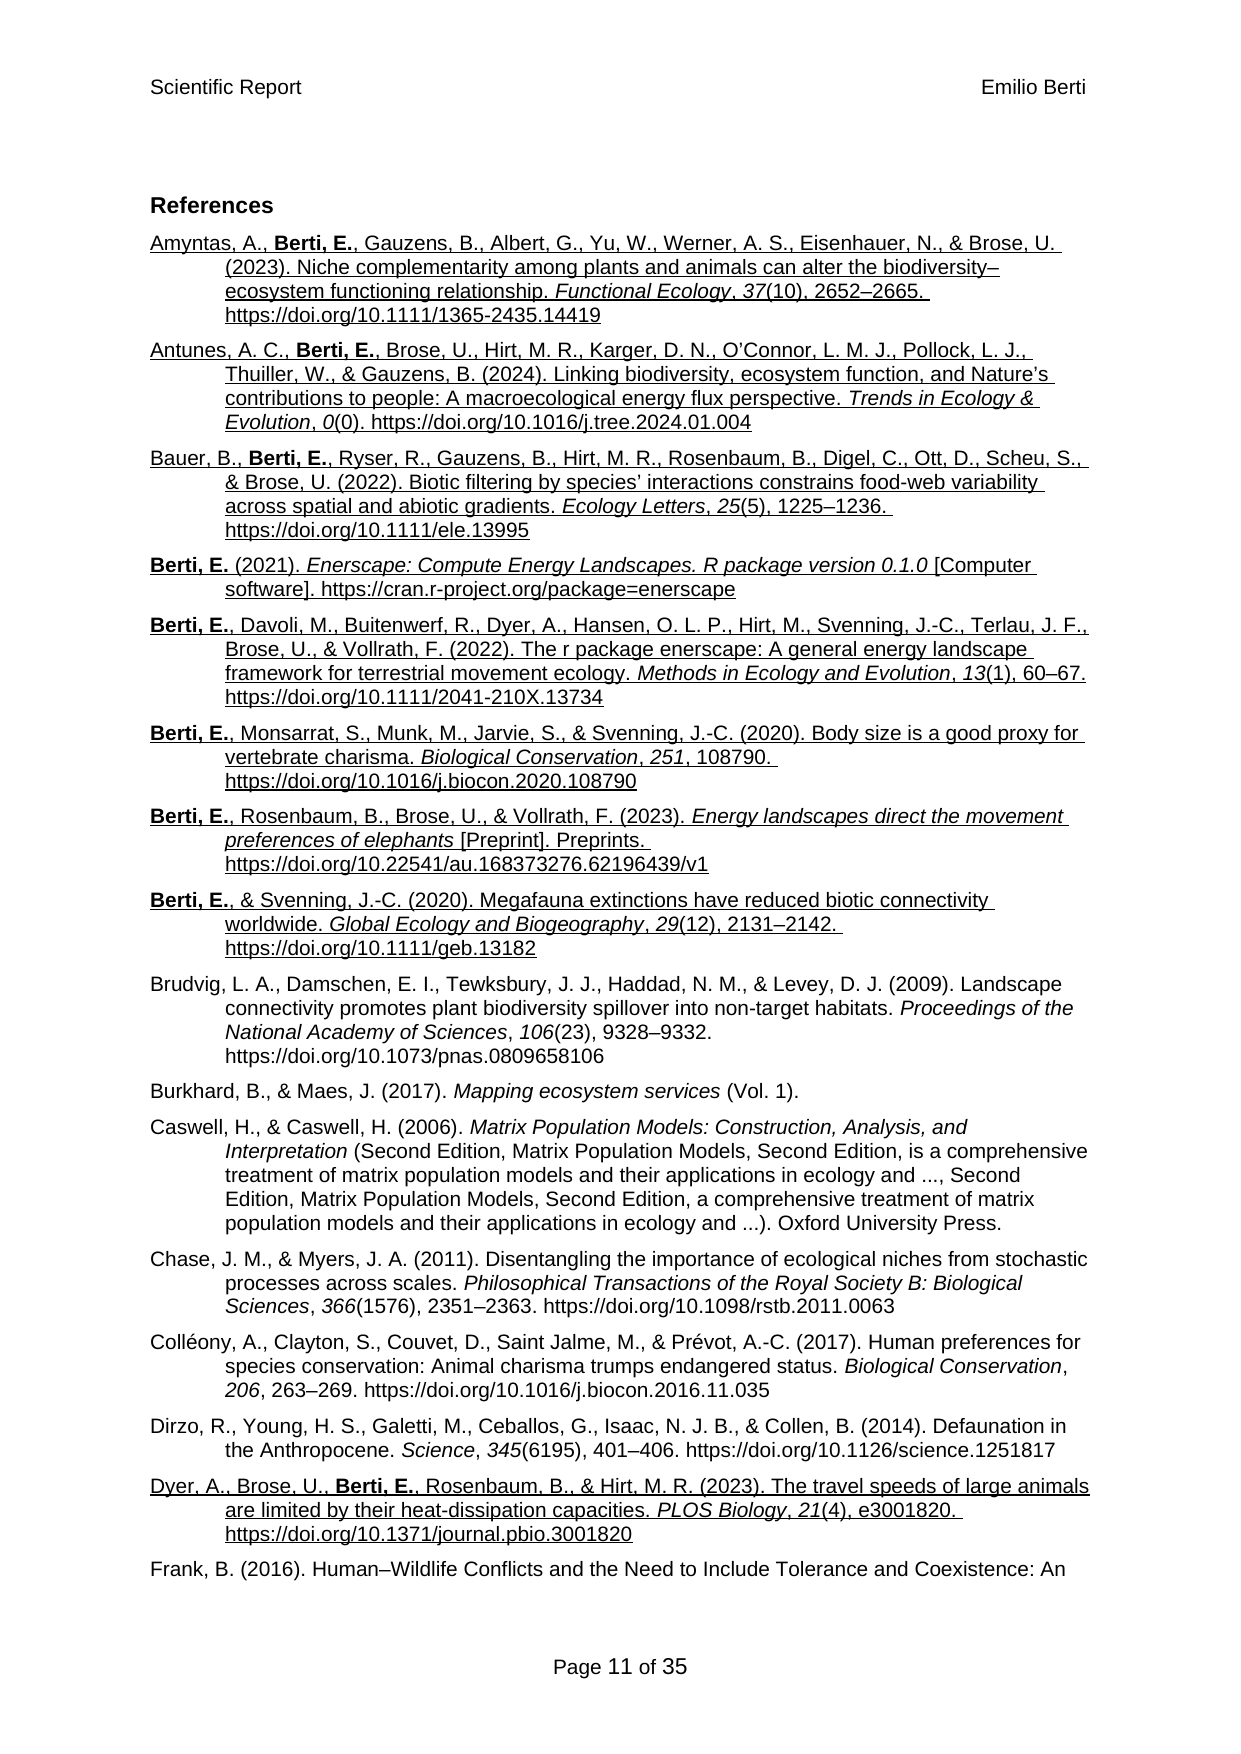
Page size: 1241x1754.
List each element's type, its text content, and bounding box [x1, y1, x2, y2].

text Berti, E., Davoli, M., Buitenwerf, R., Dyer, A., Hansen, O. L. P., Hirt, M., Svenning, J.-C., Terlau, J. F., Brose, U., & Vollrath, F. (2022). The r package enerscape: A general energy landscape framework for terrestrial movement ecology. Methods in Ecology and Evolution, 13(1), 60–67. https://doi.org/10.1111/2041-210X.13734 [150, 613, 1090, 709]
text Brudvig, L. A., Damschen, E. I., Tewksbury, J. J., Haddad, N. M., & Levey, D. J. (2009). Landscape connectivity promotes plant biodiversity spillover into non-target habitats. Proceedings of the National Academy of Sciences, 106(23), 9328–9332. https://doi.org/10.1073/pnas.0809658106 [150, 972, 1090, 1067]
text Dirzo, R., Young, H. S., Galetti, M., Ceballos, G., Isaac, N. J. B., & Collen, B. (2014). Defaunation in the Anthropocene. Science, 345(6195), 401–406. https://doi.org/10.1126/science.1251817 [150, 1414, 1090, 1462]
text Dyer, A., Brose, U., Berti, E., Rosenbaum, B., & Hirt, M. R. (2023). The travel speeds of large animals [150, 1473, 1090, 1494]
text Bauer, B., Berti, E., Ryser, R., Gauzens, B., Hirt, M. R., Rosenbaum, B., Digel, C., Ott, D., Scheu, S., & Brose, U. (2022). Biotic filtering by species’ interactions constrains food-web variability across spatial and abiotic gradients. Ecology Letters, 25(5), 1225–1236. https://doi.org/10.1111/ele.13995 [150, 446, 1090, 542]
text Berti, E. (2021). Enerscape: Compute Energy Landscapes. R package version 0.1.0 [Computer software]. https://cran.r-project.org/package=enerscape [150, 553, 1090, 601]
text Antunes, A. C., Berti, E., Brose, U., Hirt, M. R., Karger, D. N., O’Connor, L. M. J., Pollock, L. J., Thuiller, W., & Gauzens, B. (2024). Linking biodiversity, ecosystem function, and Nature’s contributions to people: A macroecological energy flux perspective. Trends in Ecology & Evolution, 0(0). https://doi.org/10.1016/j.tree.2024.01.004 [150, 338, 1090, 434]
text Berti, E., Monsarrat, S., Munk, M., Jarvie, S., & Svenning, J.-C. (2020). Body size is a good proxy for vertebrate charisma. Biological Conservation, 251, 108790. https://doi.org/10.1016/j.biocon.2020.108790 [150, 721, 1090, 792]
subtitle References [150, 192, 1090, 218]
text Berti, E., & Svenning, J.-C. (2020). Megafauna extinctions have reduced biotic connectivity worldwide. Global Ecology and Biogeography, 29(12), 2131–2142. https://doi.org/10.1111/geb.13182 [150, 888, 1090, 960]
text Chase, J. M., & Myers, J. A. (2011). Disentangling the importance of ecological niches from stochastic processes across scales. Philosophical Transactions of the Royal Society B: Biological Sciences, 366(1576), 2351–2363. https://doi.org/10.1098/rstb.2011.0063 [150, 1246, 1090, 1318]
text are limited by their heat-dissipation capacities. PLOS Biology, 21(4), e3001820. https://doi.org/10.1371/journal.pbio.3001820 [150, 1496, 1090, 1545]
text Caswell, H., & Caswell, H. (2006). Matrix Population Models: Construction, Analysis, and Interpretation (Second Edition, Matrix Population Models, Second Edition, is a comprehensive treatment of matrix population models and their applications in ecology and ..., Second Edition, Matrix Population Models, Second Edition, a comprehensive treatment of matrix population models and their applications in ecology and ...). Oxford University Press. [150, 1115, 1090, 1235]
text Frank, B. (2016). Human–Wildlife Conflicts and the Need to Include Tolerance and Coexistence: An [150, 1557, 1090, 1581]
text Burkhard, B., & Maes, J. (2017). Mapping ecosystem services (Vol. 1). [150, 1079, 1090, 1103]
text Colléony, A., Clayton, S., Couvet, D., Saint Jalme, M., & Prévot, A.-C. (2017). Human preferences for species conservation: Animal charisma trumps endangered status. Biological Conservation, 206, 263–269. https://doi.org/10.1016/j.biocon.2016.11.035 [150, 1330, 1090, 1402]
text Amyntas, A., Berti, E., Gauzens, B., Albert, G., Yu, W., Werner, A. S., Eisenhauer, N., & Brose, U. (2023). Niche complementarity among plants and animals can alter the biodiversity–ecosystem functioning relationship. Functional Ecology, 37(10), 2652–2665. https://doi.org/10.1111/1365-2435.14419 [150, 231, 1090, 326]
text Berti, E., Rosenbaum, B., Brose, U., & Vollrath, F. (2023). Energy landscapes direct the movement preferences of elephants [Preprint]. Preprints. https://doi.org/10.22541/au.168373276.62196439/v1 [150, 804, 1090, 876]
